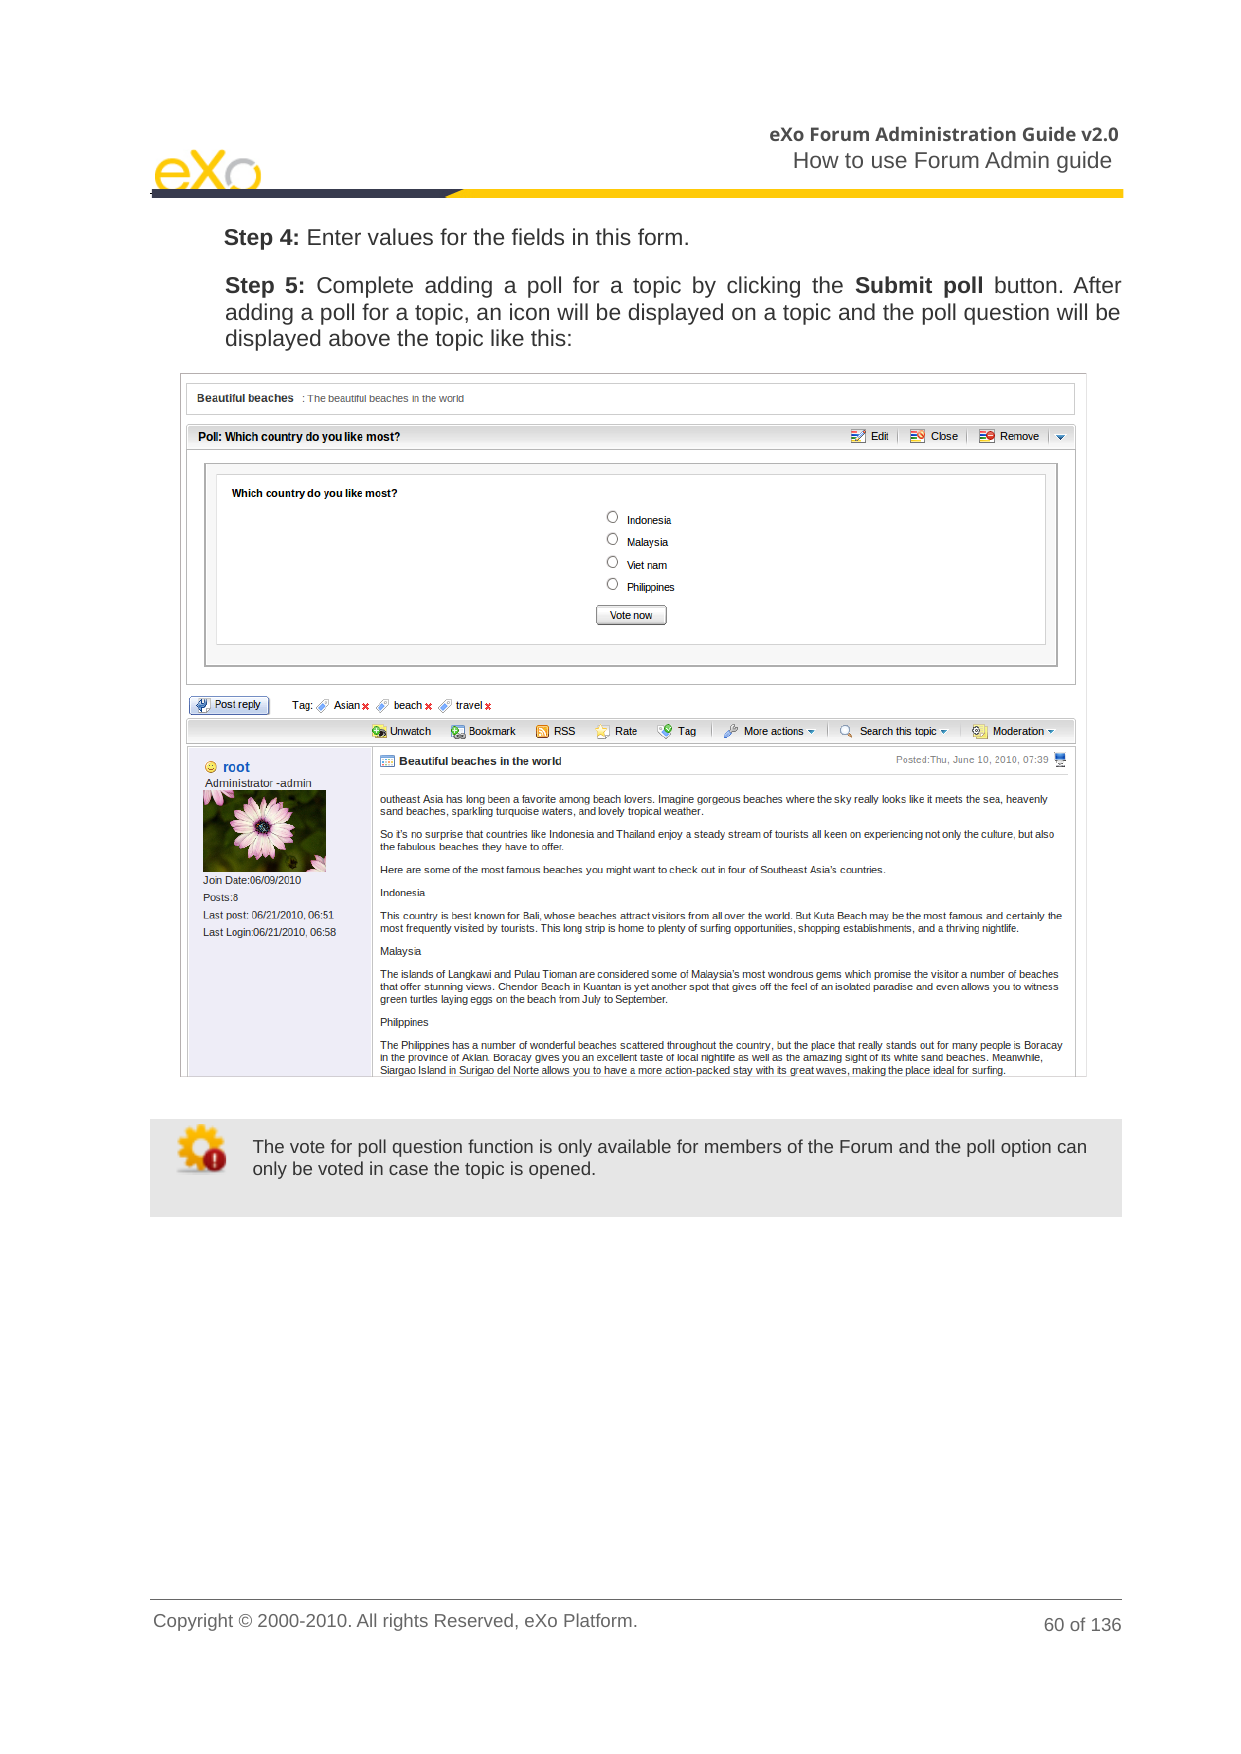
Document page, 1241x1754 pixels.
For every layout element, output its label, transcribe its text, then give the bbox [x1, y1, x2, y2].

table_header The vote for poll question function is only available for members of the Forum and the poll option can only be voted in case the topic is opened. [247, 1119, 1122, 1217]
list Step 4: Enter values for the fields in this form. [186, 223, 1122, 250]
table_header [150, 1119, 247, 1217]
picture [176, 1124, 227, 1175]
picture [180, 373, 1087, 1077]
list Step 5: Complete adding a poll for a topic by clicking the Submit poll button. After adding a poll for a topic, an icon will be displayed on a topic and the poll question will be displayed above the topic like this: [187, 272, 1122, 351]
picture [151, 149, 1124, 198]
